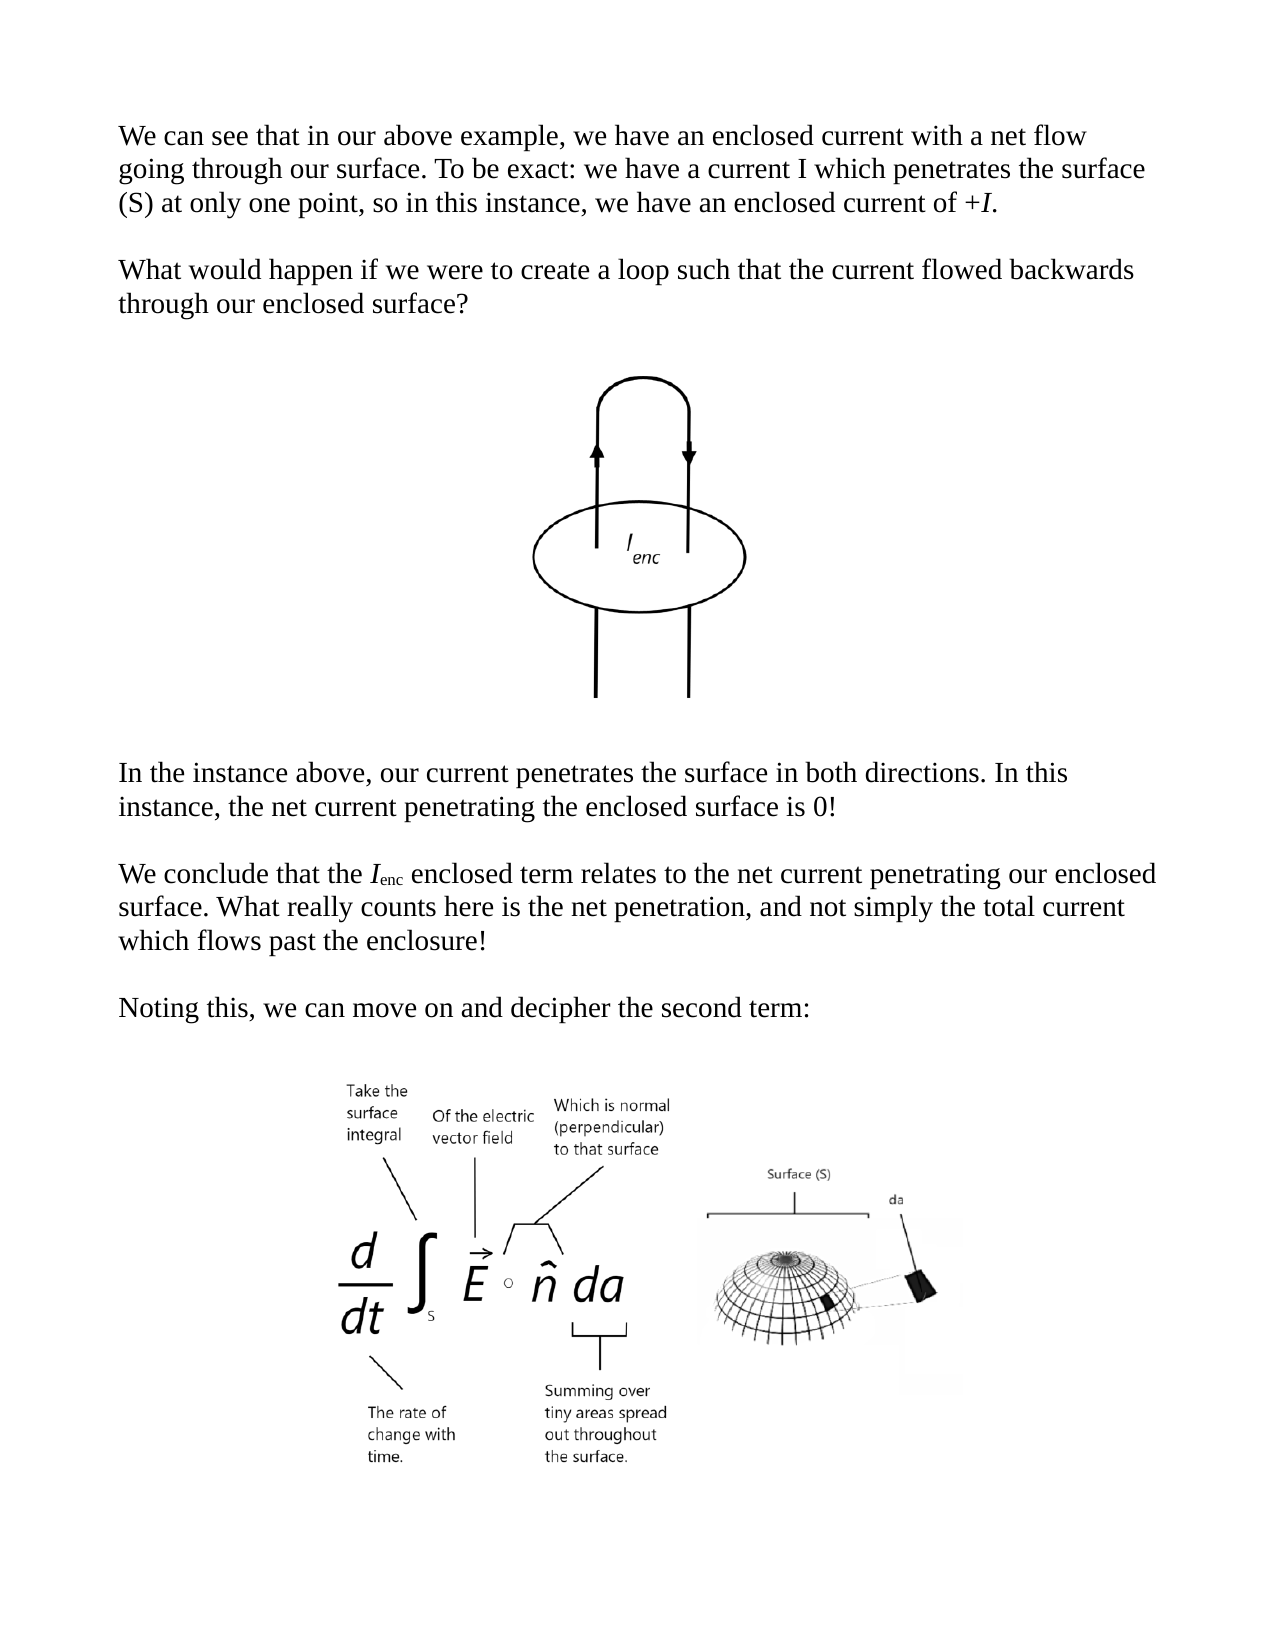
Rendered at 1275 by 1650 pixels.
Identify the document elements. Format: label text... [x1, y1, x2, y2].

picture [504, 352, 772, 722]
text We can see that in our above example, we have an enclosed current with a net flow going through our surface. To be exact: we have a current I which penetrates the surface (S) at only one point, so in this instance, we have an enclosed current of +I. [118, 118, 1157, 219]
text We conclude that the Ienc enclosed term relates to the net current penetrating our enclosed surface. What really counts here is the net penetration, and not simply the total current which flows past the enclosure! [118, 856, 1157, 957]
picture [304, 1057, 972, 1501]
text In the instance above, our current penetrates the surface in both directions. In this instance, the net current penetrating the enclosed surface is 0! [118, 755, 1157, 822]
text What would happen if we were to create a loop such that the current flowed backwards through our enclosed surface? [118, 252, 1157, 319]
text Noting this, we can move on and decipher the second term: [118, 990, 1157, 1024]
